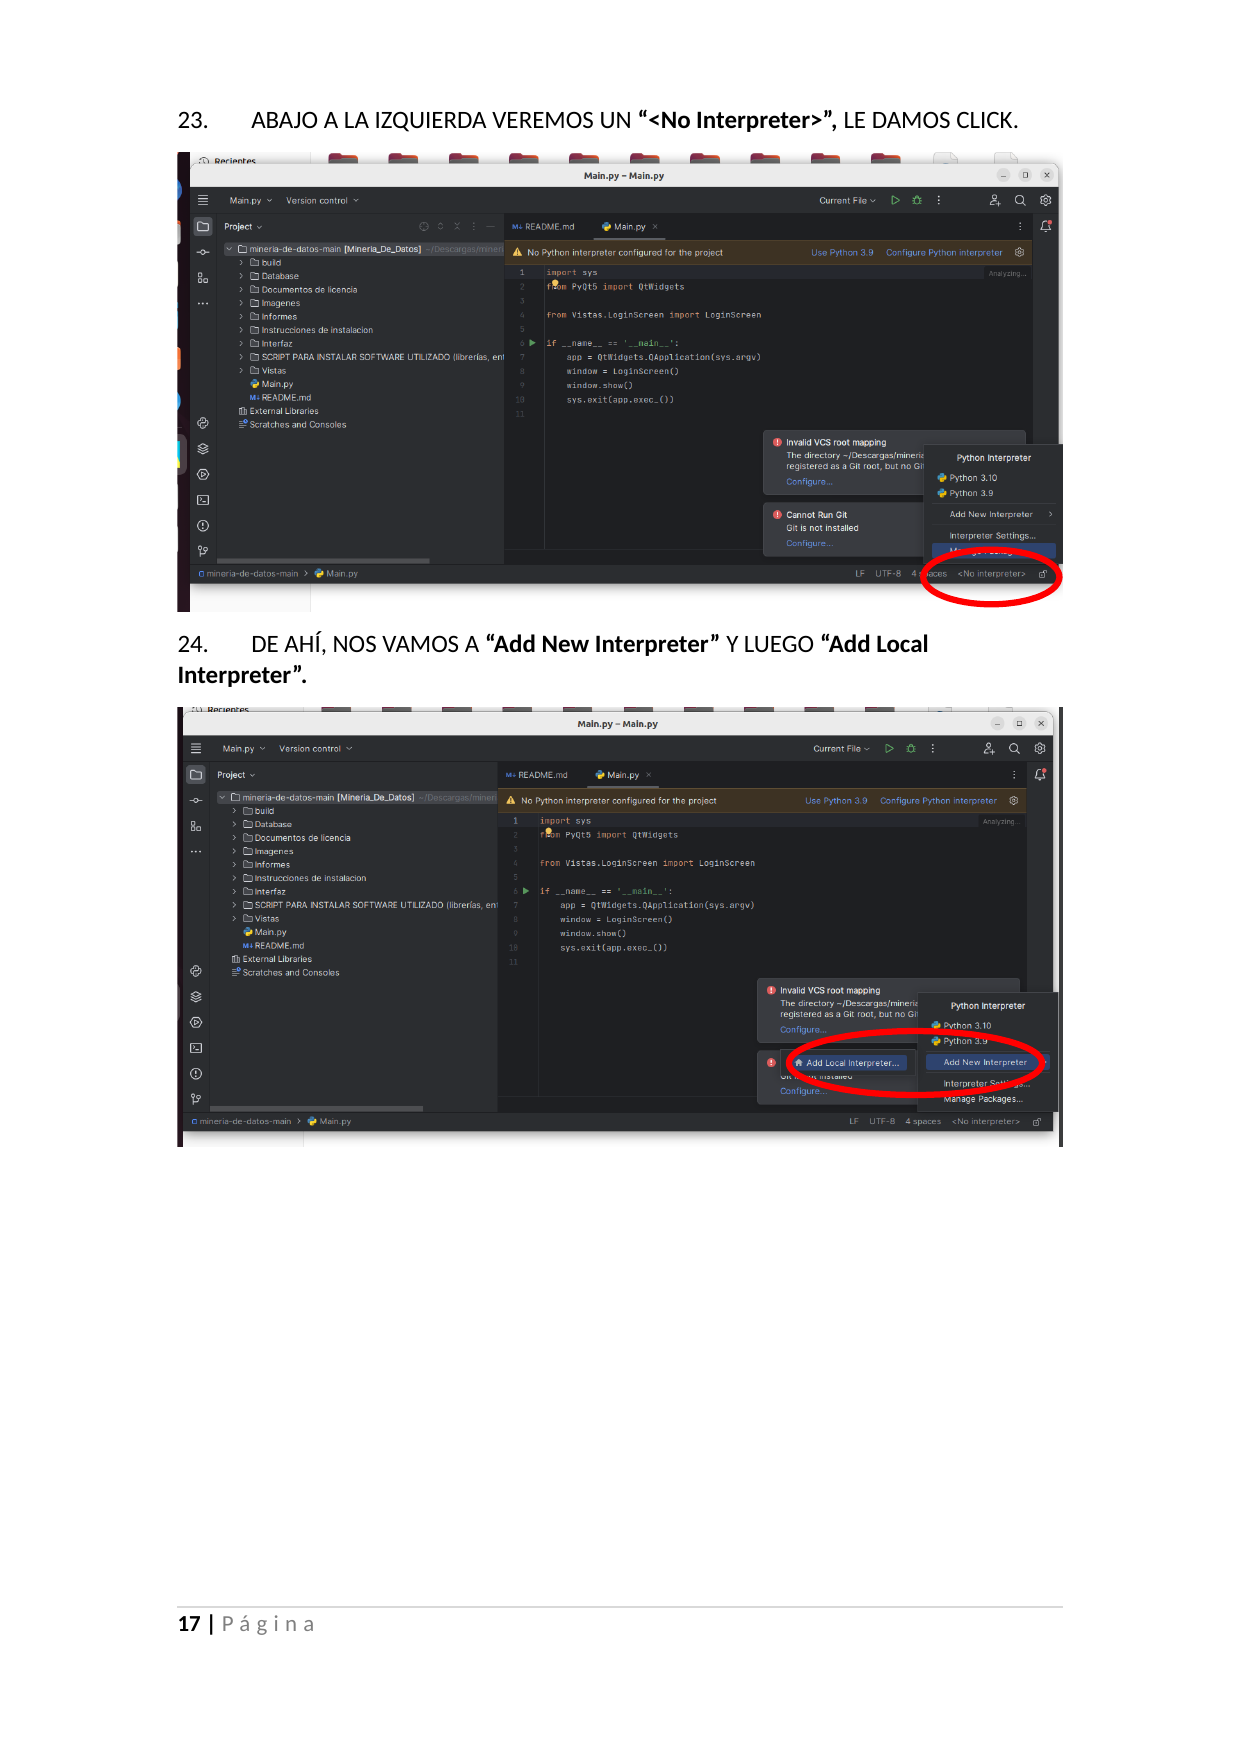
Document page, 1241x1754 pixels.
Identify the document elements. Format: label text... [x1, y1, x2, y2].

list DE AHÍ, NOS VAMOS A “Add New Interpreter” Y LUEGO “Add Local Interpreter”. [177, 628, 1063, 690]
list ABAJO A LA IZQUIERDA VEREMOS UN “<No Interpreter>”, LE DAMOS CLICK. [177, 104, 1063, 135]
